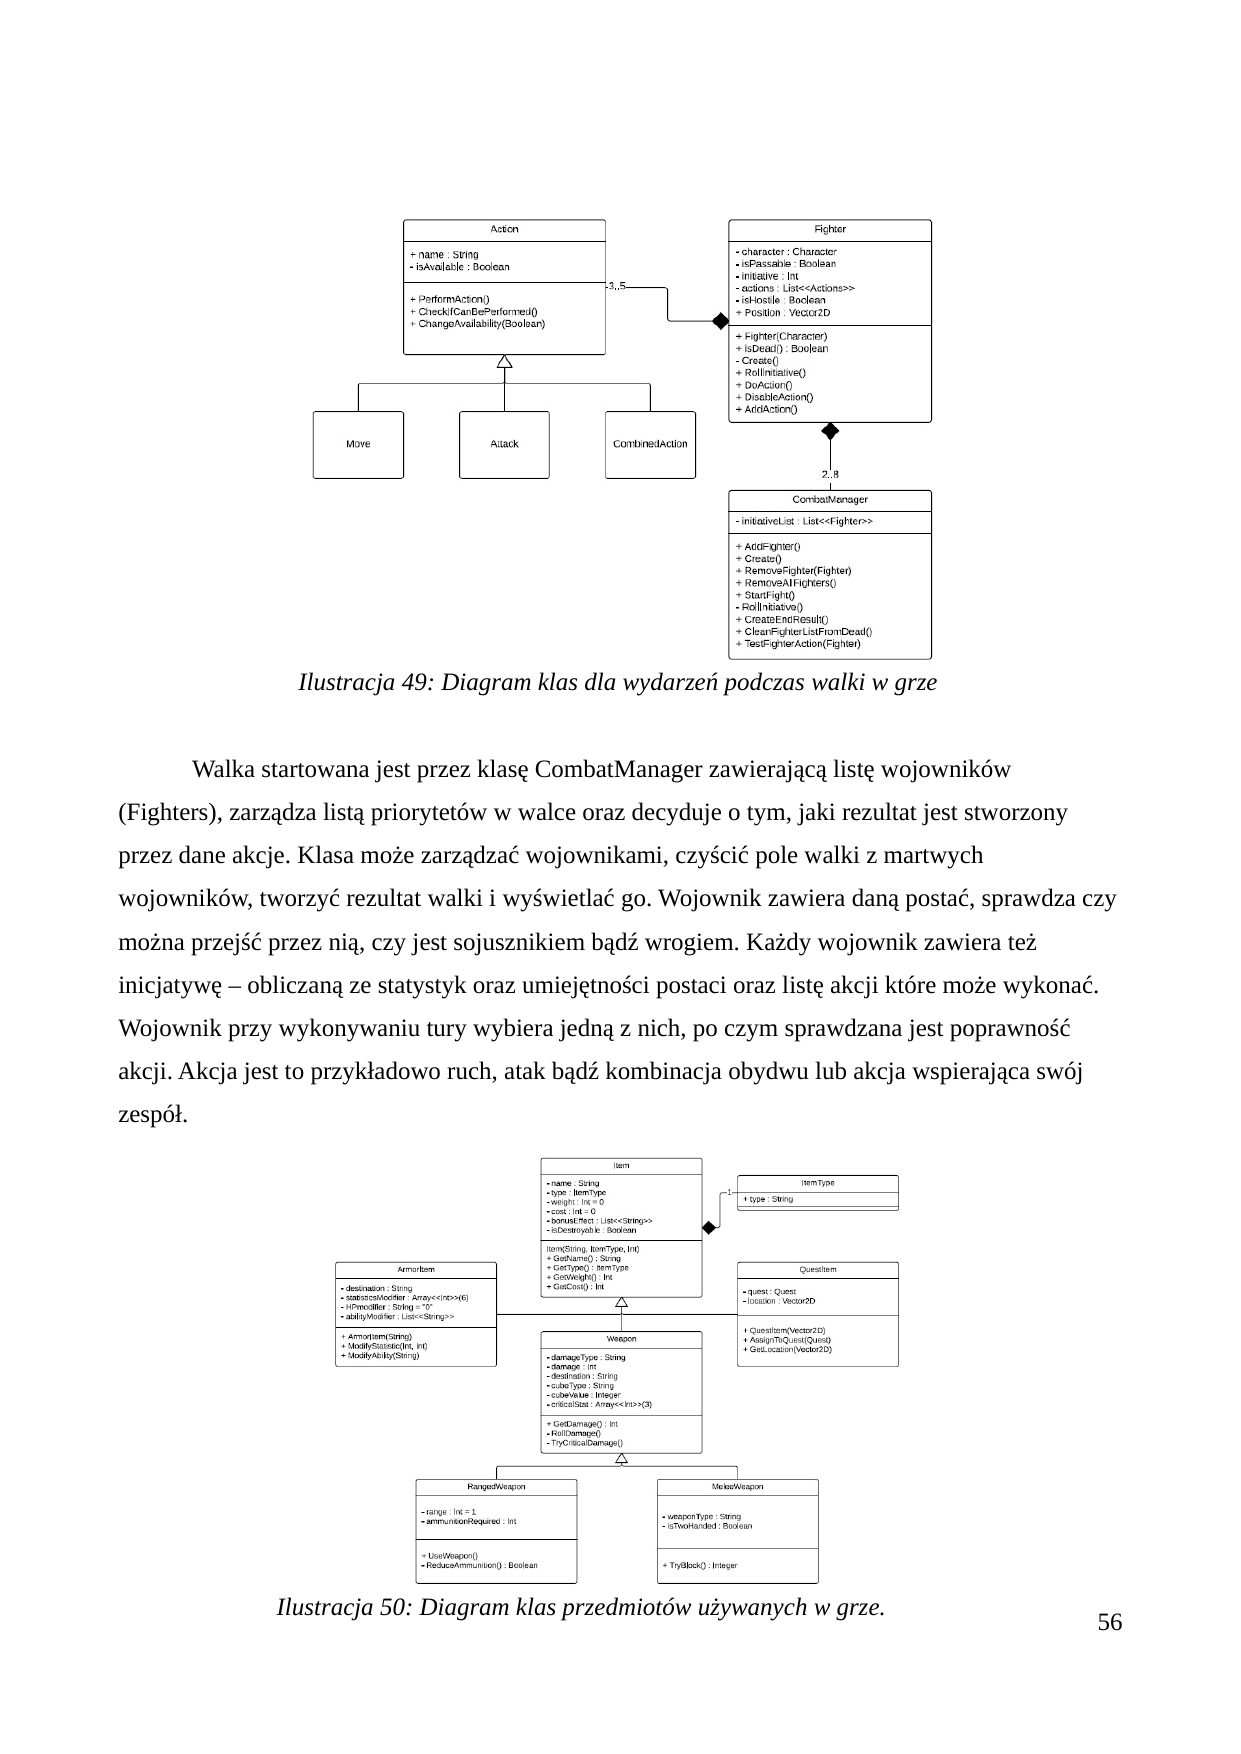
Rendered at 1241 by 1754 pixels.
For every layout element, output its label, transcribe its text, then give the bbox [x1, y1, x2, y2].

picture [331, 1145, 909, 1592]
text Walka startowana jest przez klasę CombatManager zawierającą listę wojowników (Fighters), zarządza listą priorytetów w walce oraz decyduje o tym, jaki rezultat jest stworzony przez dane akcje. Klasa może zarządzać wojownikami, czyścić pole walki z martwych wojowników, tworzyć rezultat walki i wyświetlać go. Wojownik zawiera daną postać, sprawdza czy można przejść przez nią, czy jest sojusznikiem bądź wrogiem. Każdy wojownik zawiera też inicjatywę – obliczaną ze statystyk oraz umiejętności postaci oraz listę akcji które może wykonać. Wojownik przy wykonywaniu tury wybiera jedną z nich, po czym sprawdzana jest poprawność akcji. Akcja jest to przykładowo ruch, atak bądź kombinacja obydwu lub akcja wspierająca swój zespół. [118, 754, 1122, 1128]
text Ilustracja 49: Diagram klas dla wydarzeń podczas walki w grze [298, 667, 942, 696]
picture [298, 201, 942, 667]
text Ilustracja 50: Diagram klas przedmiotów używanych w grze. [276, 1145, 964, 1620]
